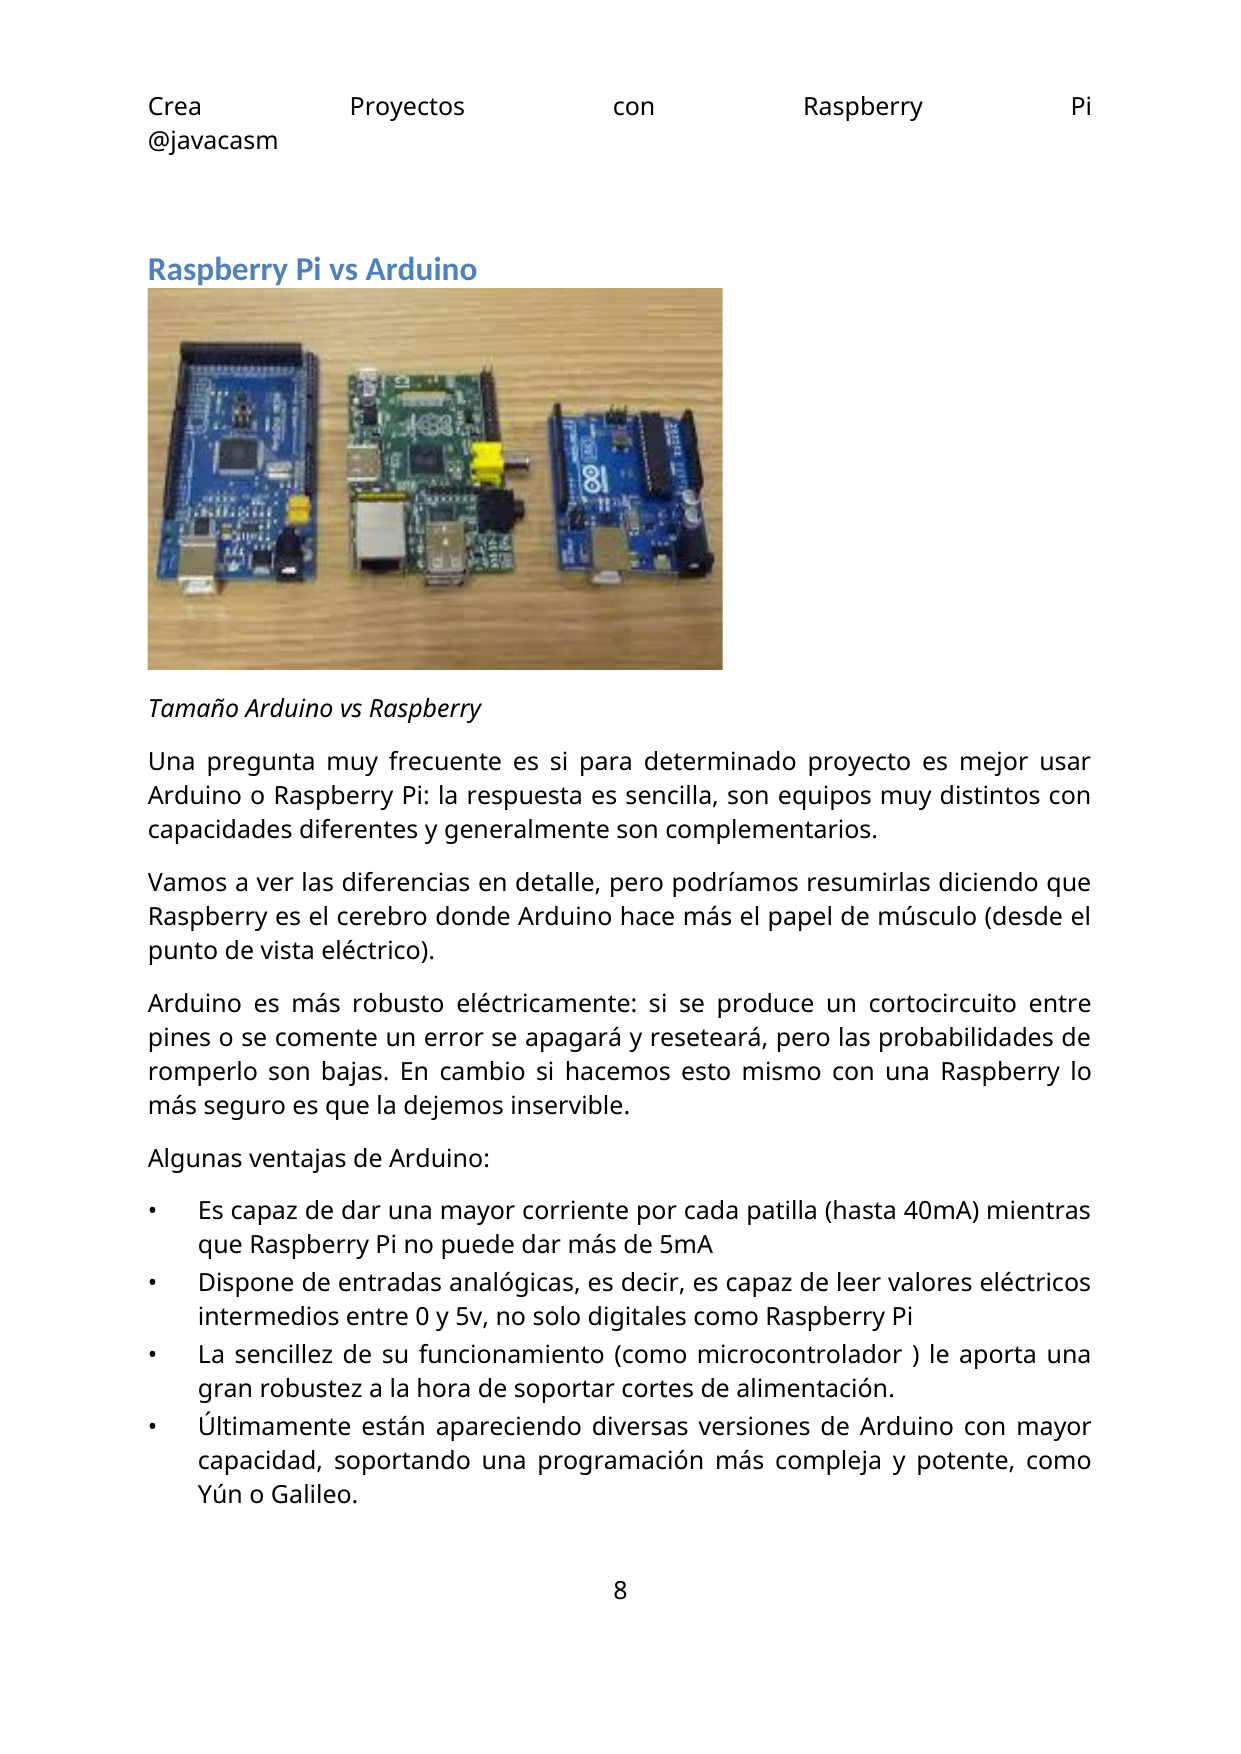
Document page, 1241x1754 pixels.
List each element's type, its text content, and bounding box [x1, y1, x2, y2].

text Una pregunta muy frecuente es si para determinado proyecto es mejor usar Arduino o Raspberry Pi: la respuesta es sencilla, son equipos muy distintos con capacidades diferentes y generalmente son complementarios. [148, 743, 1093, 846]
text Tamaño Arduino vs Raspberry [148, 691, 1093, 724]
subtitle Raspberry Pi vs Arduino [148, 248, 1093, 288]
list Dispone de entradas analógicas, es decir, es capaz de leer valores eléctricos intermedios entre 0 y 5v, no solo digitales como Raspberry Pi [148, 1265, 1093, 1333]
picture [147, 288, 723, 670]
list Es capaz de dar una mayor corriente por cada patilla (hasta 40mA) mientras que Raspberry Pi no puede dar más de 5mA [148, 1193, 1093, 1261]
text Arduino es más robusto eléctricamente: si se produce un cortocircuito entre pines o se comente un error se apagará y reseteará, pero las probabilidades de romperlo son bajas. En cambio si hacemos esto mismo con una Raspberry lo más seguro es que la dejemos inservible. [148, 985, 1093, 1121]
list La sencillez de su funcionamiento (como microcontrolador ) le aporta una gran robustez a la hora de soportar cortes de alimentación. [148, 1337, 1093, 1405]
list Últimamente están apareciendo diversas versiones de Arduino con mayor capacidad, soportando una programación más compleja y potente, como Yún o Galileo. [148, 1409, 1093, 1511]
text Algunas ventajas de Arduino: [148, 1140, 1093, 1174]
text Vamos a ver las diferencias en detalle, pero podríamos resumirlas diciendo que Raspberry es el cerebro donde Arduino hace más el papel de músculo (desde el punto de vista eléctrico). [148, 864, 1093, 966]
